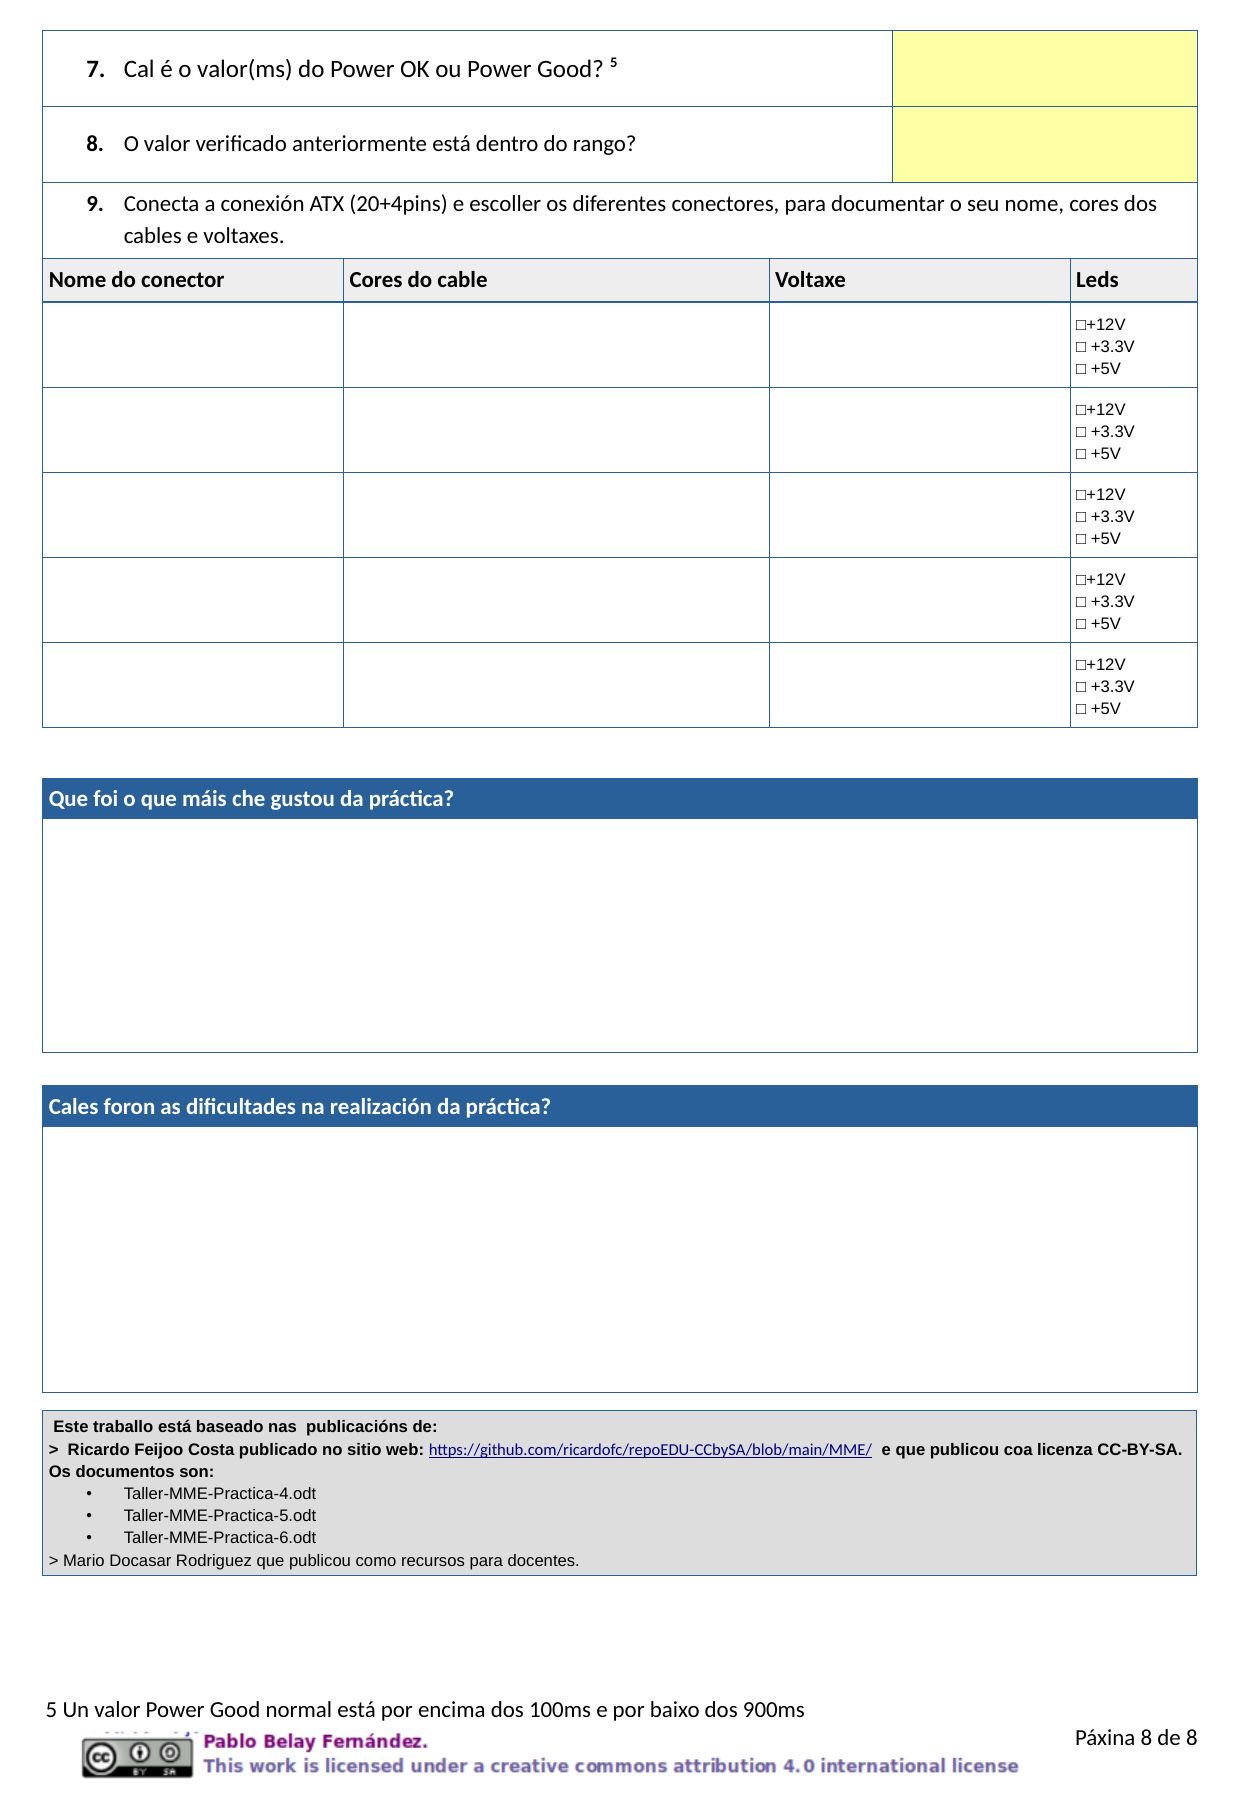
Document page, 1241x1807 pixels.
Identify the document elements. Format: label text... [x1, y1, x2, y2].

table_cell □+12V □ +3.3V □ +5V [1071, 388, 1197, 472]
table_cell □+12V □ +3.3V □ +5V [1071, 643, 1197, 727]
table_cell [893, 107, 1197, 182]
table_cell [43, 1127, 1197, 1392]
table_cell [344, 473, 769, 557]
table_cell [770, 643, 1070, 727]
table_cell Voltaxe [770, 259, 1070, 301]
table_cell [43, 819, 1197, 1052]
table_cell Nome do conector [43, 259, 343, 301]
table_cell O valor verificado anteriormente está dentro do rango? [43, 107, 892, 182]
table_cell [893, 31, 1197, 106]
table_cell [43, 303, 343, 387]
table_cell [770, 473, 1070, 557]
table_header Que foi o que máis che gustou da práctica? [43, 779, 1197, 818]
table_cell [770, 303, 1070, 387]
table_cell □+12V □ +3.3V □ +5V [1071, 473, 1197, 557]
table_cell Conecta a conexión ATX (20+4pins) e escoller os diferentes conectores, para documentar o seu nome, cores dos cables e voltaxes. [43, 183, 1197, 258]
picture [65, 1722, 1035, 1787]
table_cell [344, 303, 769, 387]
table_cell [770, 388, 1070, 472]
table_cell □+12V □ +3.3V □ +5V [1071, 303, 1197, 387]
table_header Este traballo está baseado nas publicacións de: > Ricardo Feijoo Costa publicado no sitio web: https://github.com/ricardofc/repoEDU-CCbySA/blob/main/MME/ e que publicou coa licenza CC-BY-SA. Os documentos son: Taller-MME-Practica-4.odt Taller-MME-Practica-5.odt Taller-MME-Practica-6.odt > Mario Docasar Rodriguez que publicou como recursos para docentes. [43, 1411, 1196, 1575]
table_cell Cores do cable [344, 259, 769, 301]
table_cell [43, 473, 343, 557]
table_cell [344, 643, 769, 727]
table_cell [43, 558, 343, 642]
table_cell Leds [1071, 259, 1197, 301]
table_header Cales foron as dificultades na realización da práctica? [43, 1086, 1197, 1126]
table_cell □+12V □ +3.3V □ +5V [1071, 558, 1197, 642]
table_cell [344, 388, 769, 472]
table_cell Cal é o valor(ms) do Power OK ou Power Good? [43, 31, 892, 106]
table_cell [43, 388, 343, 472]
table_cell [43, 643, 343, 727]
table_cell [344, 558, 769, 642]
table_cell [770, 558, 1070, 642]
